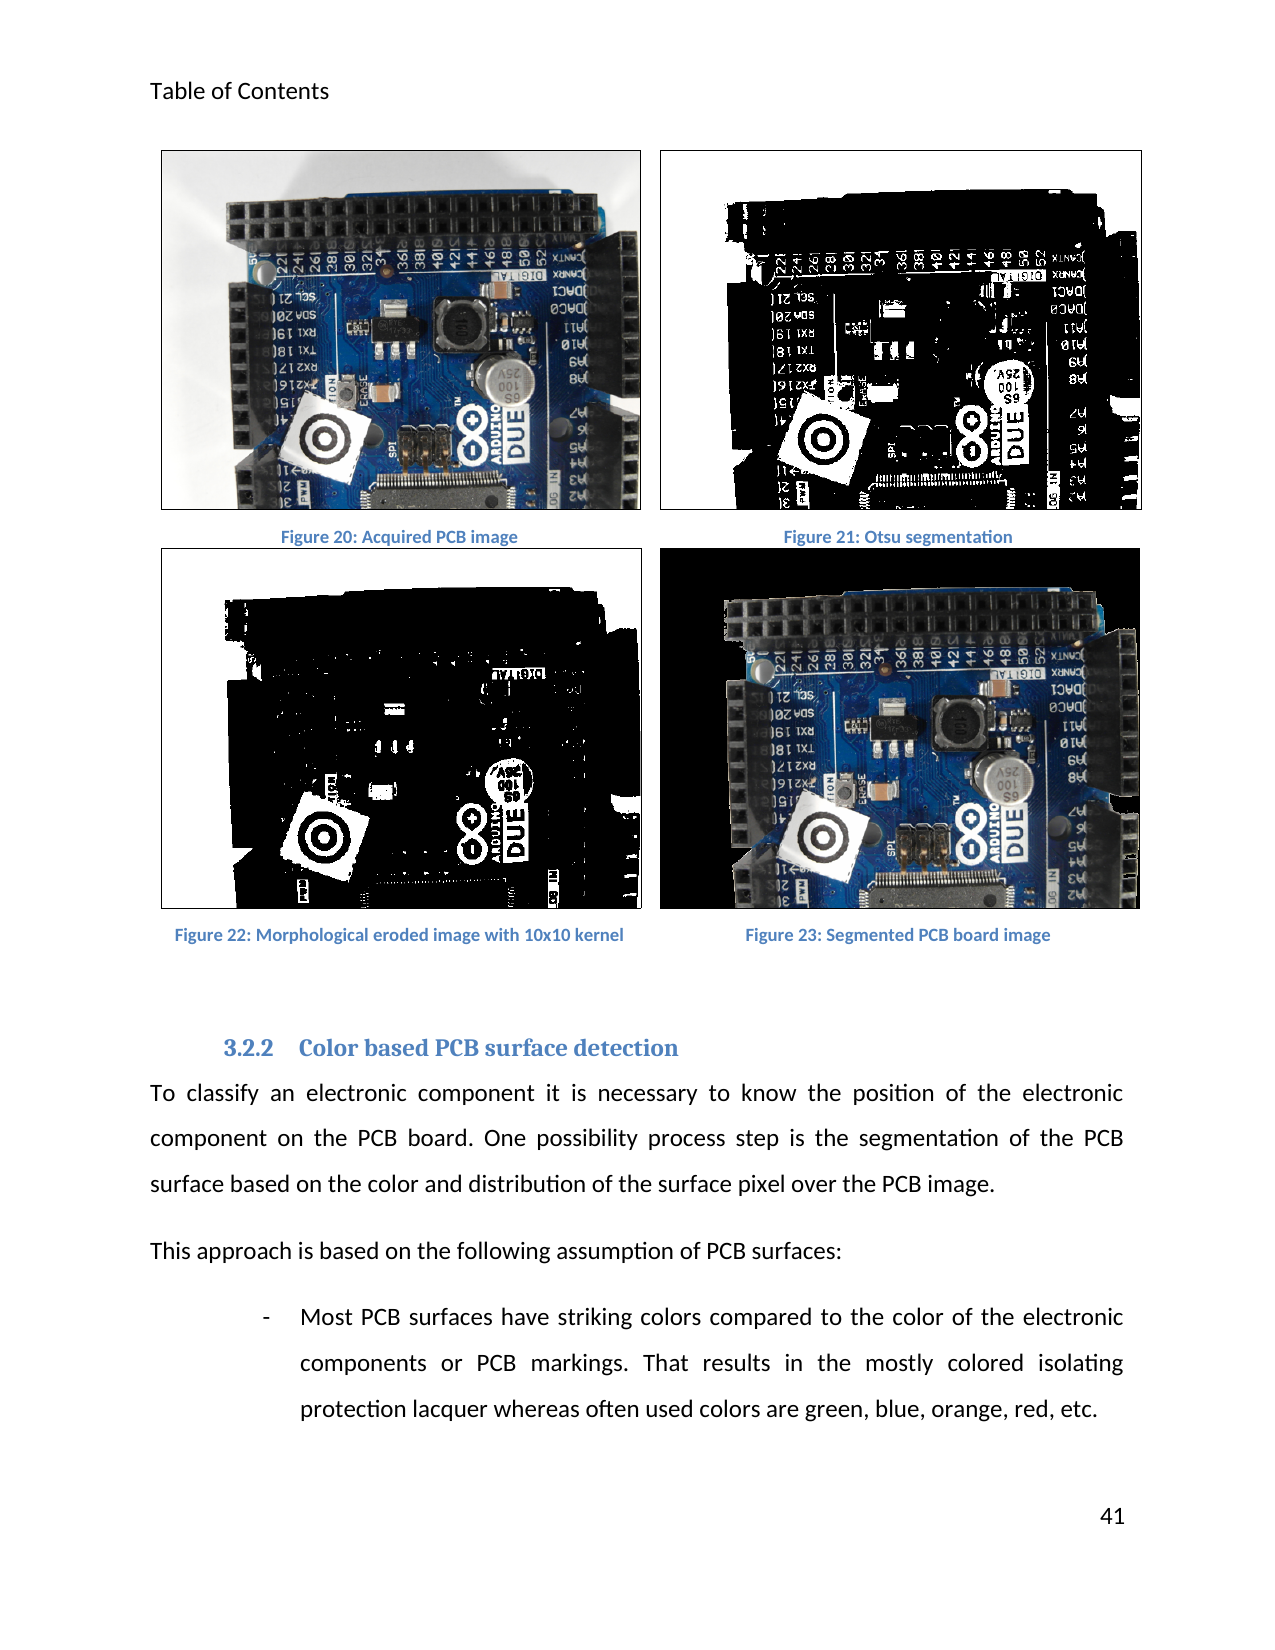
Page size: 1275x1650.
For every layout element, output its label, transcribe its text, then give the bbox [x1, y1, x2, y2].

table_cell Figure 23: Segmented PCB board image [649, 548, 1147, 946]
text This approach is based on the following assumption of PCB surfaces: [150, 1235, 1125, 1265]
text To classify an electronic component it is necessary to know the position of the electronic component on the PCB board. One possibility process step is the segmentation of the PCB surface based on the color and distribution of the surface pixel over the PCB image. [150, 1077, 1125, 1199]
table_header Figure 21: Otsu segmentation [649, 150, 1147, 548]
subtitle Color based PCB surface detection [224, 1034, 1125, 1062]
list Most PCB surfaces have striking colors compared to the color of the electronic components or PCB markings. That results in the mostly colored isolating protection lacquer whereas often used colors are green, blue, orange, red, etc. [262, 1301, 1125, 1423]
table_header Figure 20: Acquired PCB image [150, 150, 649, 548]
table_cell Figure 22: Morphological eroded image with 10x10 kernel [150, 548, 649, 946]
